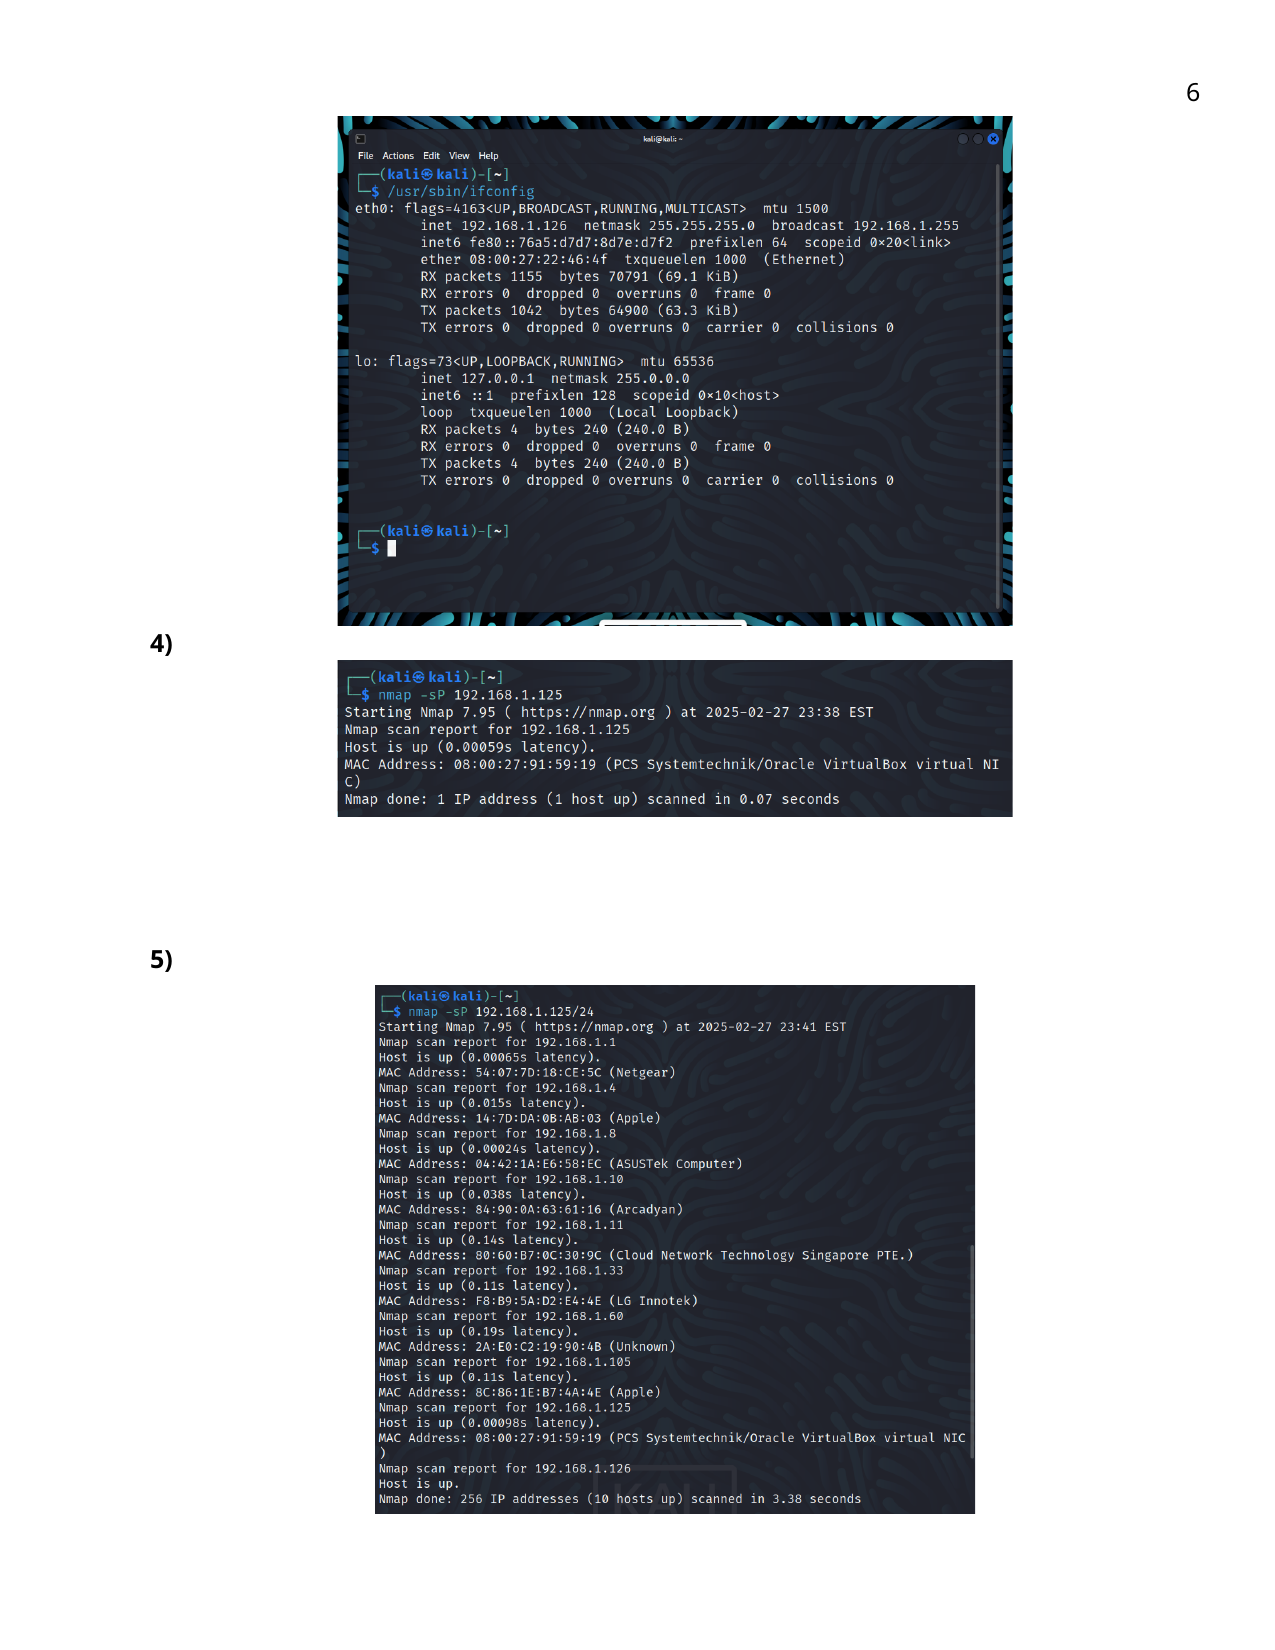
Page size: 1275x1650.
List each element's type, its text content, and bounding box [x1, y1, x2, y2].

picture [375, 985, 976, 1514]
text 4) [150, 109, 1200, 659]
picture [337, 660, 1013, 817]
picture [337, 116, 1013, 626]
text 5) [150, 941, 1200, 975]
